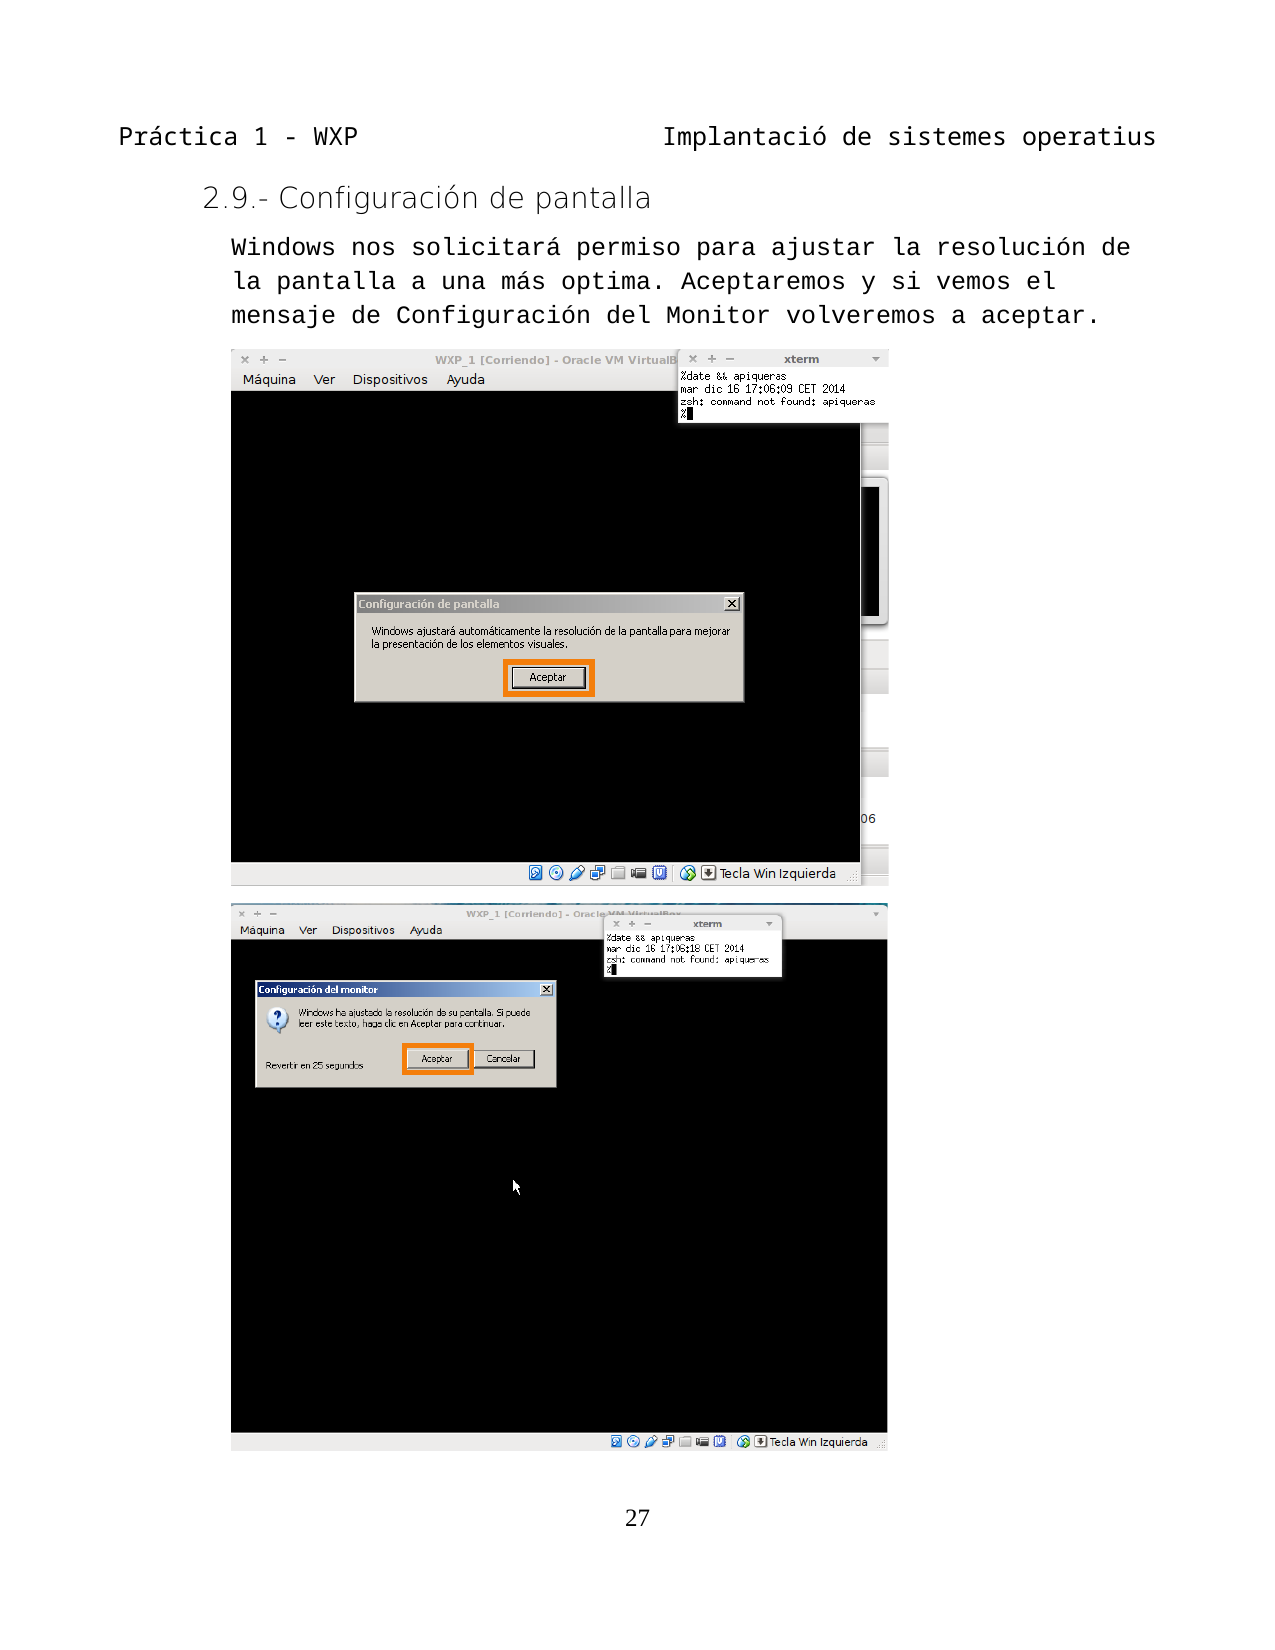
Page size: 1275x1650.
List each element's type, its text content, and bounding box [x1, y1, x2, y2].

picture [231, 903, 888, 1451]
list Configuración de pantalla [193, 182, 1157, 216]
picture [231, 349, 889, 886]
text Windows nos solicitará permiso para ajustar la resolución de la pantalla a una más optima. Aceptaremos y si vemos el mensaje de Configuración del Monitor volveremos a aceptar. [231, 235, 1157, 331]
